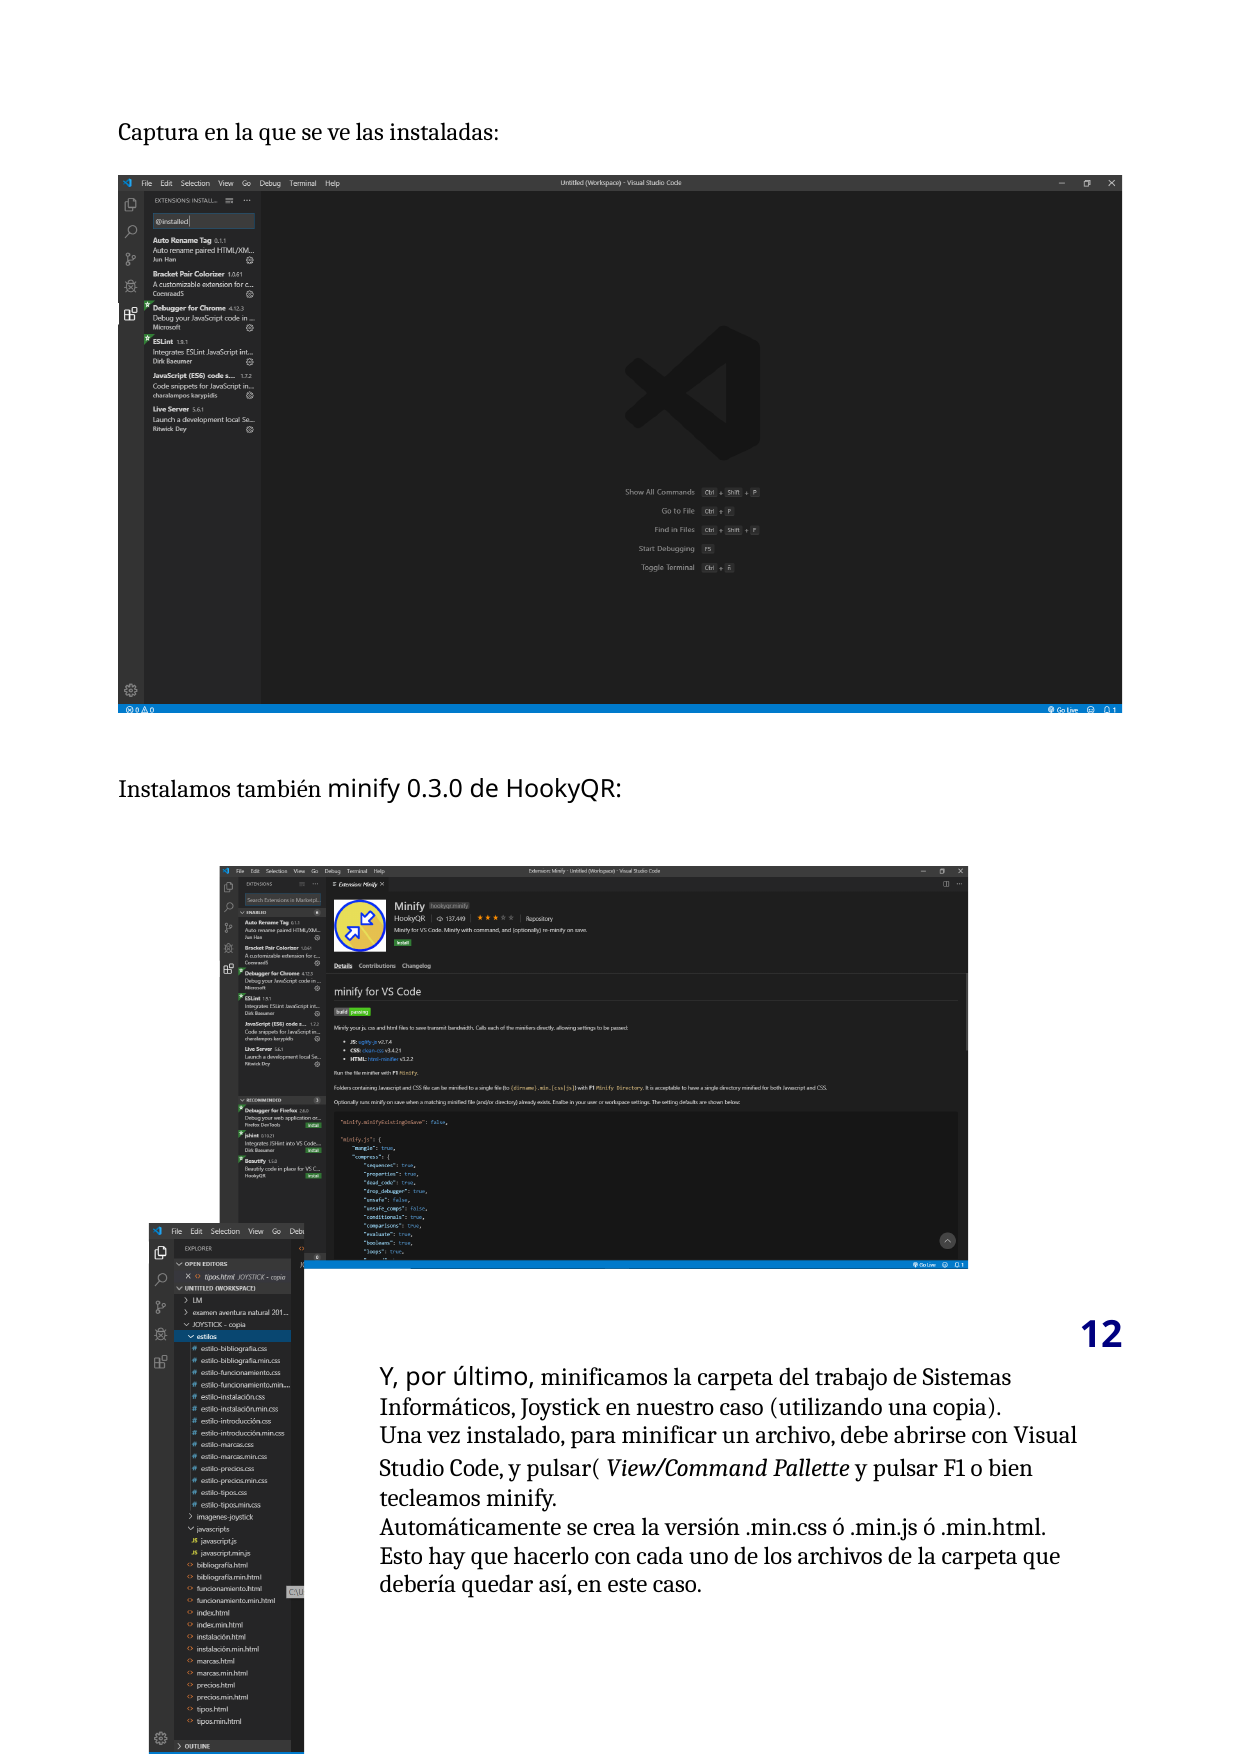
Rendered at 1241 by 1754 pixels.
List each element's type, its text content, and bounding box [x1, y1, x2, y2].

picture [219, 866, 969, 1269]
picture [118, 175, 1123, 713]
text [118, 1307, 148, 1358]
text Instalamos también minify 0.3.0 de HookyQR: [118, 770, 1122, 804]
text Automáticamente se crea la versión .min.css ó .min.js ó .min.html. [193, 1513, 1122, 1542]
text Y, por último, minificamos la carpeta del trabajo de Sistemas Informáticos, Joystick en nuestro caso (utilizando una copia). [193, 1358, 1122, 1421]
text Esto hay que hacerlo con cada uno de los archivos de la carpeta que debería quedar así, en este caso. [193, 1542, 1122, 1599]
text Una vez instalado, para minificar un archivo, debe abrirse con Visual Studio Code, y pulsar( View/Command Pallette y pulsar F1 o bien tecleamos minify. [193, 1421, 1122, 1513]
text Captura en la que se ve las instaladas: [118, 118, 1122, 147]
text 12 [149, 1307, 1122, 1358]
